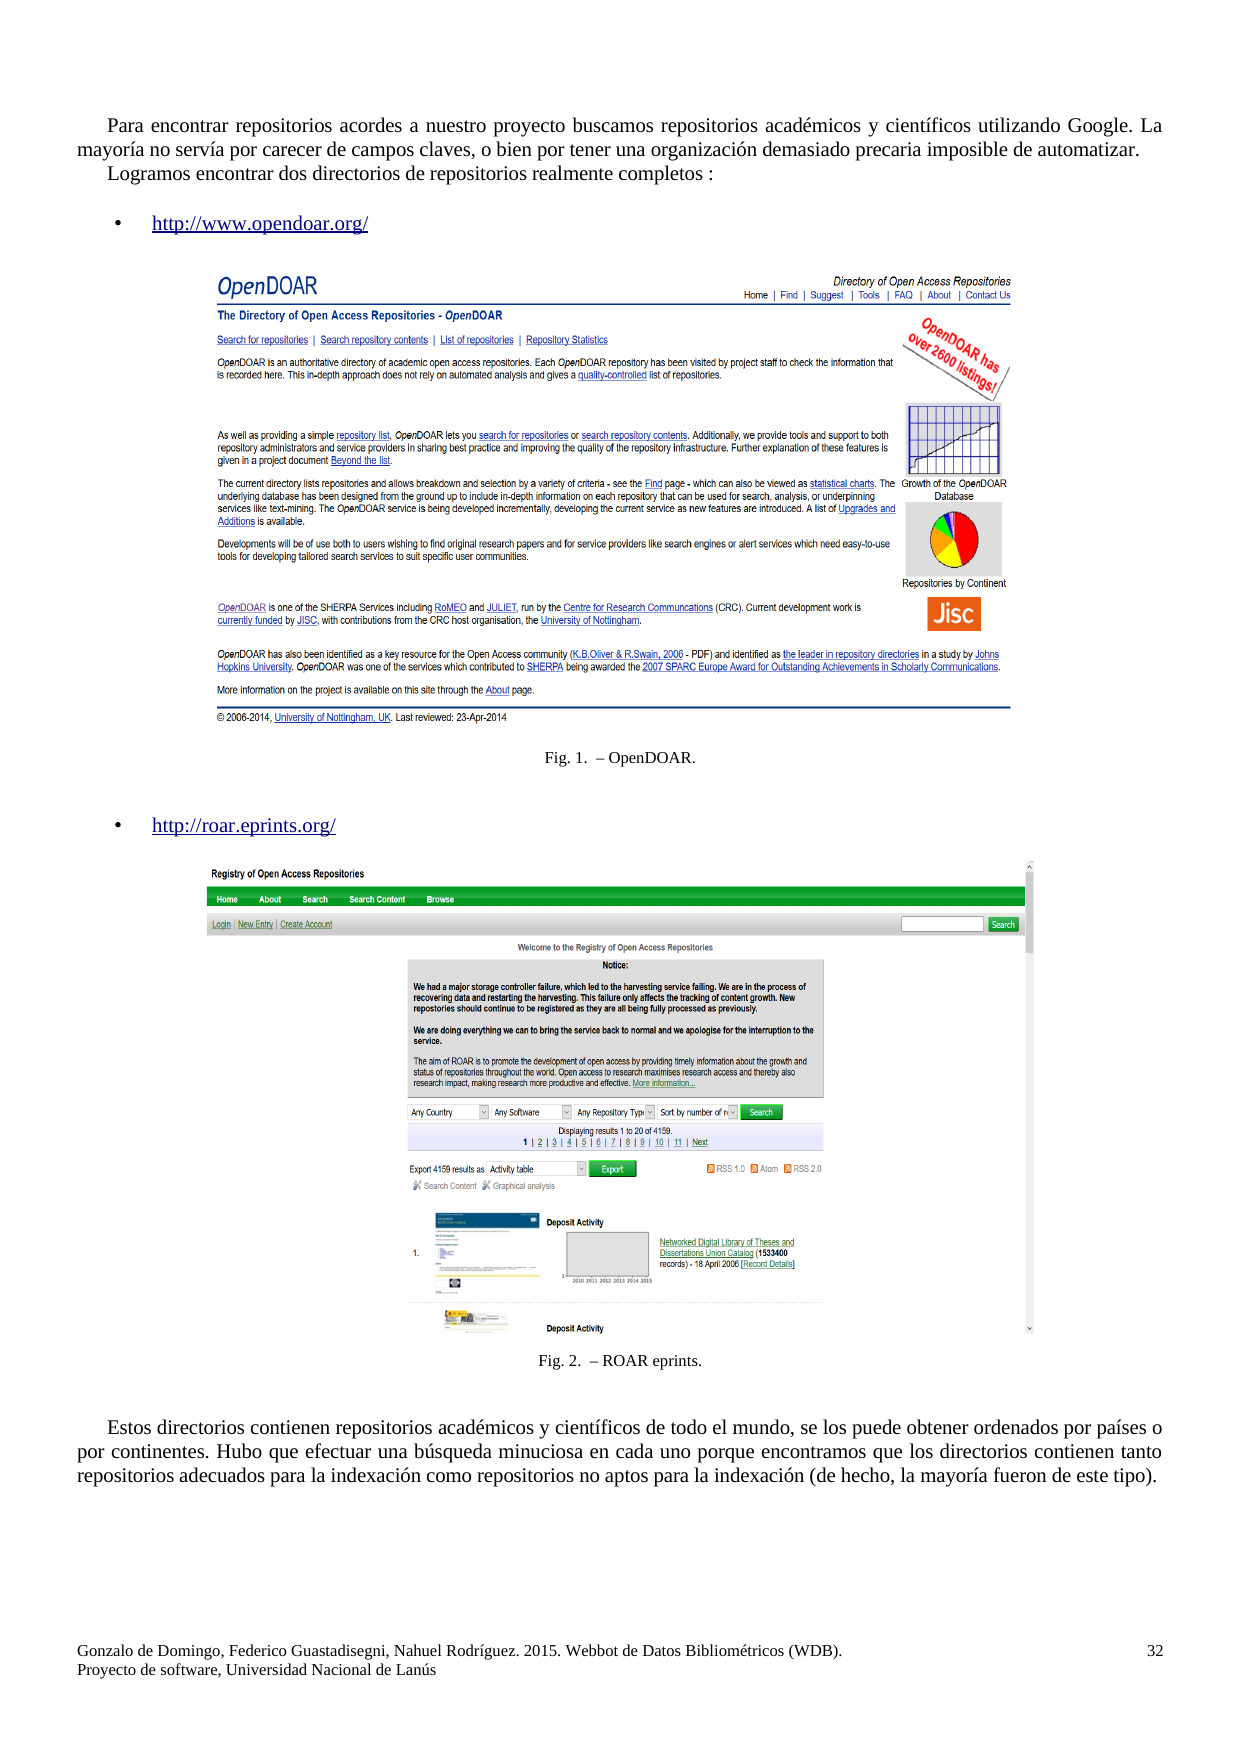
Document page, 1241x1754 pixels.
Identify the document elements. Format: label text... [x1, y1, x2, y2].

picture [206, 861, 1034, 1334]
list – OpenDOAR. [77, 748, 1163, 767]
text Logramos encontrar dos directorios de repositorios realmente completos : [77, 161, 1163, 185]
list http://www.opendoar.org/ [114, 211, 1163, 235]
list http://roar.eprints.org/ [114, 813, 1163, 837]
text Estos directorios contienen repositorios académicos y científicos de todo el mundo, se los puede obtener ordenados por países o por continentes. Hubo que efectuar una búsqueda minuciosa en cada uno porque encontramos que los directorios contienen tanto repositorios adecuados para la indexación como repositorios no aptos para la indexación (de hecho, la mayoría fueron de este tipo). [77, 1415, 1163, 1487]
picture [206, 265, 1034, 738]
list – ROAR eprints. [77, 1351, 1163, 1370]
text Para encontrar repositorios acordes a nuestro proyecto buscamos repositorios académicos y científicos utilizando Google. La mayoría no servía por carecer de campos claves, o bien por tener una organización demasiado precaria imposible de automatizar. [77, 112, 1163, 161]
